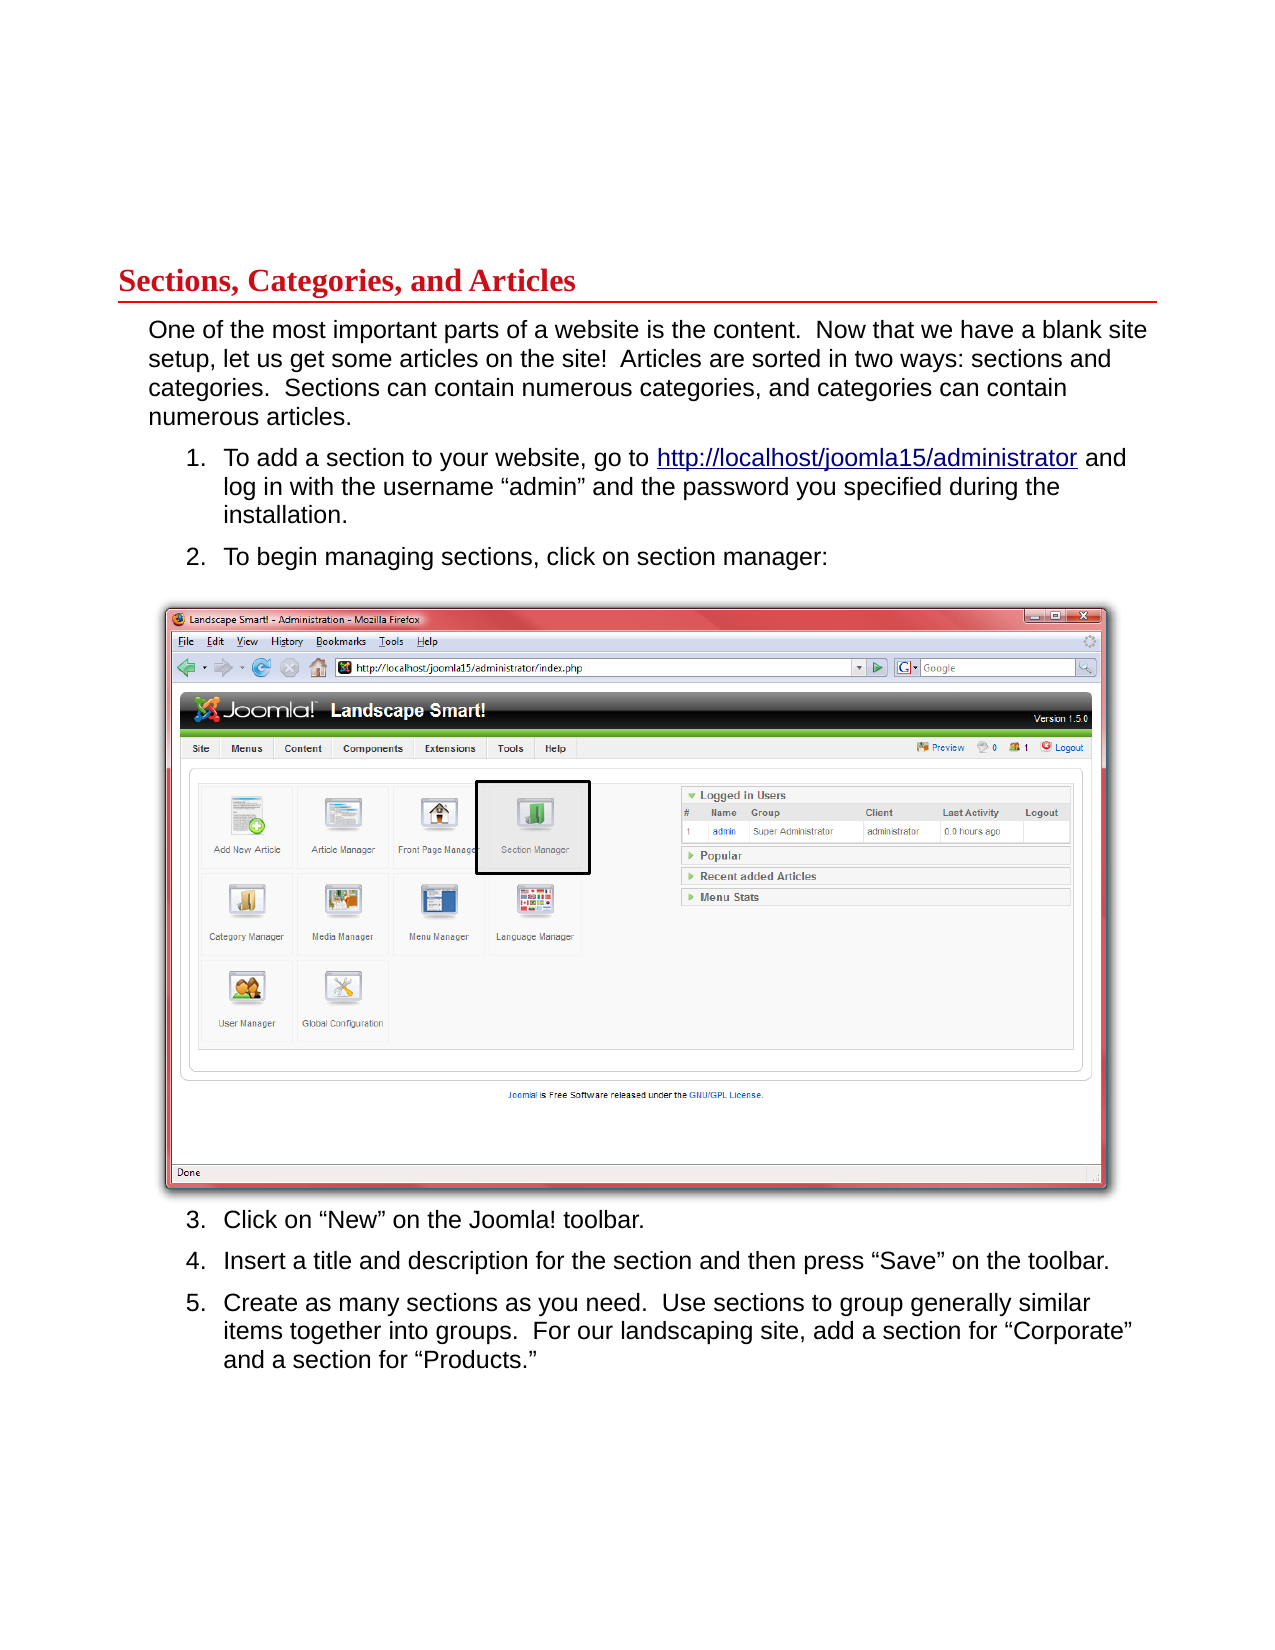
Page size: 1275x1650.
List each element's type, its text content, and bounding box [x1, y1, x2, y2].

list To add a section to your website, go to http://localhost/joomla15/administrator and log in with the username “admin” and the password you specified during the installation. [186, 443, 1157, 529]
list Click on “New” on the Joomla! toolbar. [186, 583, 1157, 1234]
picture [153, 596, 1122, 1204]
subtitle Sections, Categories, and Articles [118, 262, 1157, 301]
list To begin managing sections, click on section manager: [186, 542, 1157, 570]
list Insert a title and description for the section and then press “Save” on the toolbar. [186, 1246, 1157, 1275]
list Create as many sections as you need. Use sections to group generally similar items together into groups. For our landscaping site, add a section for “Corporate” and a section for “Products.” [186, 1288, 1157, 1374]
text One of the most important parts of a website is the content. Now that we have a blank site setup, let us get some articles on the site! Articles are sorted in two ways: sections and categories. Sections can contain numerous categories, and categories can contain numerous articles. [148, 315, 1157, 430]
